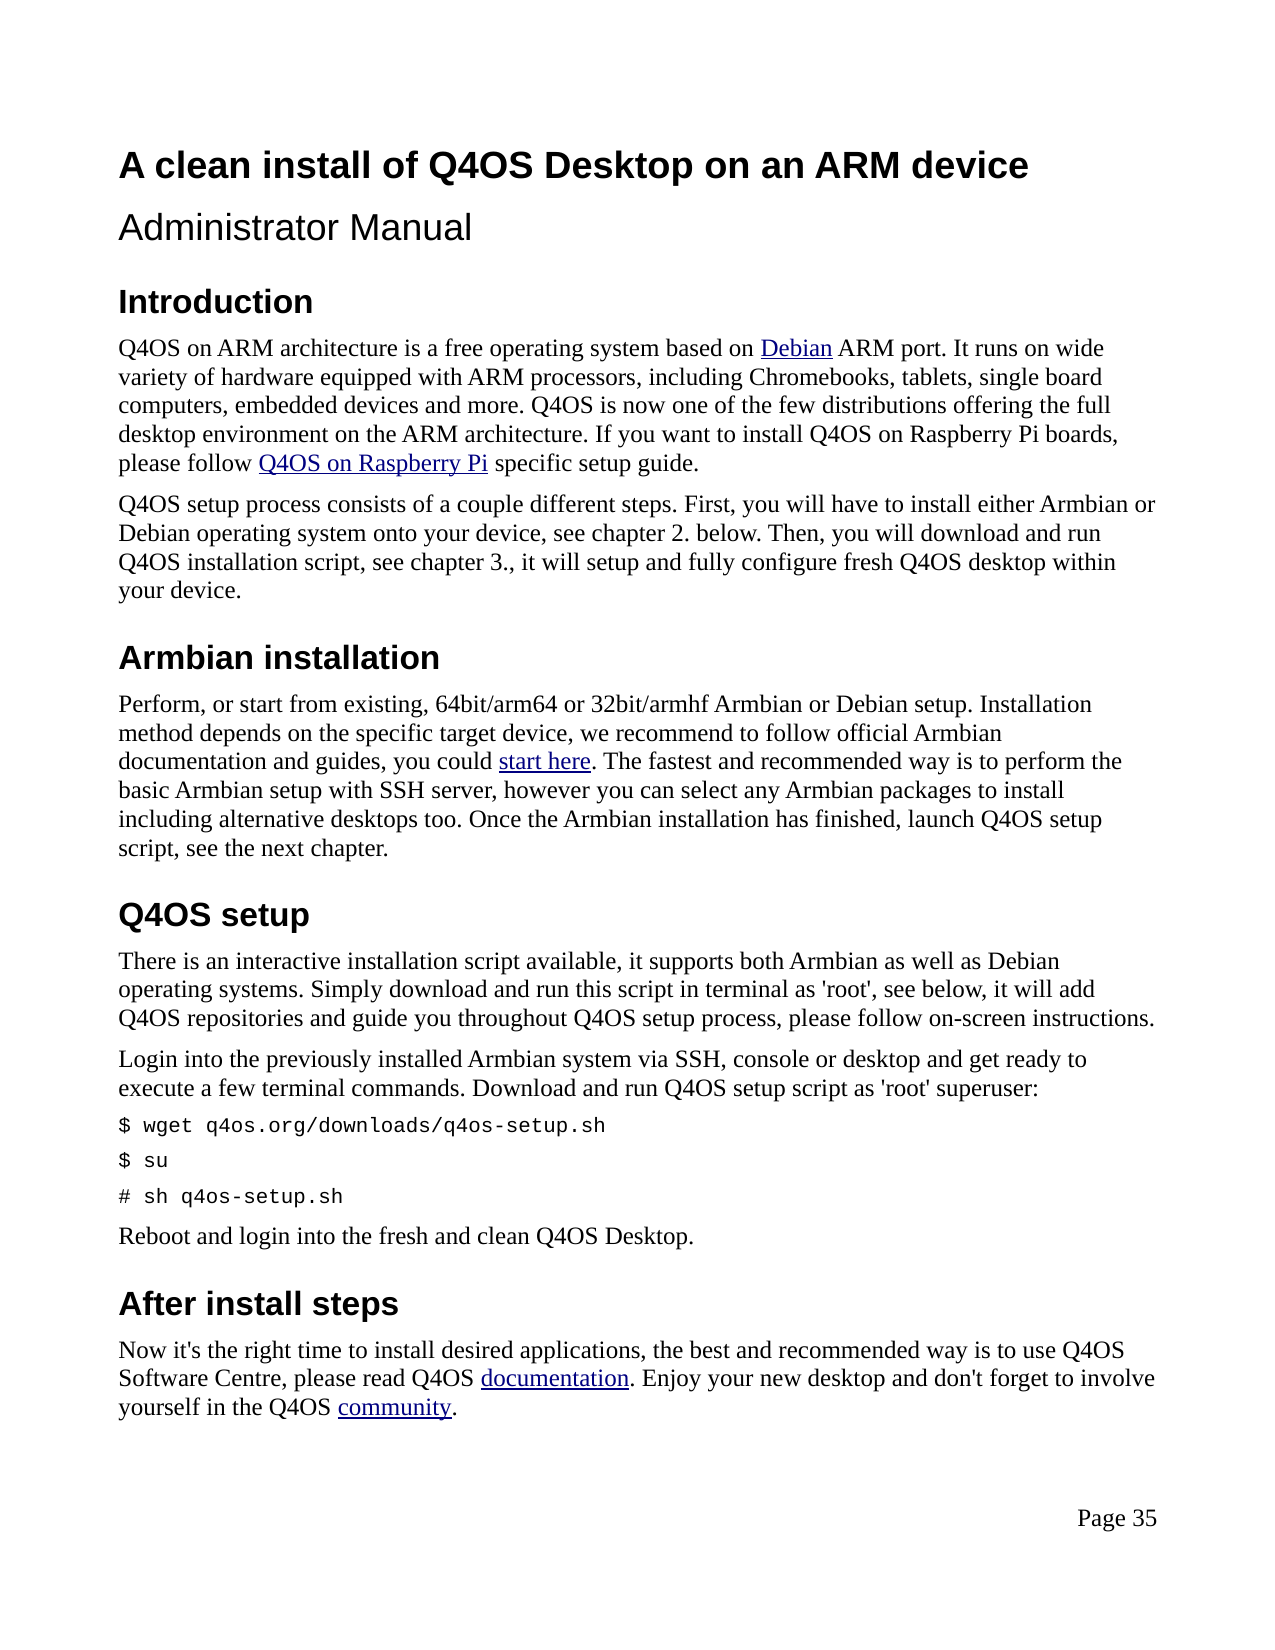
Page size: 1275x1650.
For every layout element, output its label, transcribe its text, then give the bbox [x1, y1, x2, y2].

subtitle Q4OS setup [118, 895, 1157, 933]
text There is an interactive installation script available, it supports both Armbian as well as Debian operating systems. Simply download and run this script in terminal as 'root', see below, it will add Q4OS repositories and guide you throughout Q4OS setup process, please follow on-screen instructions. [118, 946, 1157, 1032]
text Perform, or start from existing, 64bit/arm64 or 32bit/armhf Armbian or Debian setup. Installation method depends on the specific target device, we recommend to follow official Armbian documentation and guides, you could start here. The fastest and recommended way is to perform the basic Armbian setup with SSH server, however you can select any Armbian packages to install including alternative desktops too. Once the Armbian installation has finished, launch Q4OS setup script, see the next chapter. [118, 689, 1157, 861]
text $ su [118, 1150, 1157, 1174]
subtitle A clean install of Q4OS Desktop on an ARM device [118, 143, 1157, 187]
subtitle Administrator Manual [118, 206, 1157, 249]
text # sh q4os-setup.sh [118, 1186, 1157, 1209]
text Now it's the right time to install desired applications, the best and recommended way is to use Q4OS Software Centre, please read Q4OS documentation. Enjoy your new desktop and don't forget to involve yourself in the Q4OS community. [118, 1335, 1157, 1421]
subtitle Armbian installation [118, 638, 1157, 676]
text Q4OS on ARM architecture is a free operating system based on Debian ARM port. It runs on wide variety of hardware equipped with ARM processors, including Chromebooks, tablets, single board computers, embedded devices and more. Q4OS is now one of the few distributions offering the full desktop environment on the ARM architecture. If you want to install Q4OS on Raspberry Pi boards, please follow Q4OS on Raspberry Pi specific setup guide. [118, 333, 1157, 477]
text $ wget q4os.org/downloads/q4os-setup.sh [118, 1114, 1157, 1138]
text Q4OS setup process consists of a couple different steps. First, you will have to install either Armbian or Debian operating system onto your device, see chapter 2. below. Then, you will download and run Q4OS installation script, see chapter 3., it will setup and fully configure fresh Q4OS desktop within your device. [118, 489, 1157, 604]
subtitle After install steps [118, 1283, 1157, 1322]
text Reboot and login into the fresh and clean Q4OS Desktop. [118, 1221, 1157, 1250]
text Login into the previously installed Armbian system via SSH, console or desktop and get ready to execute a few terminal commands. Download and run Q4OS setup script as 'root' superuser: [118, 1044, 1157, 1102]
subtitle Introduction [118, 282, 1157, 321]
